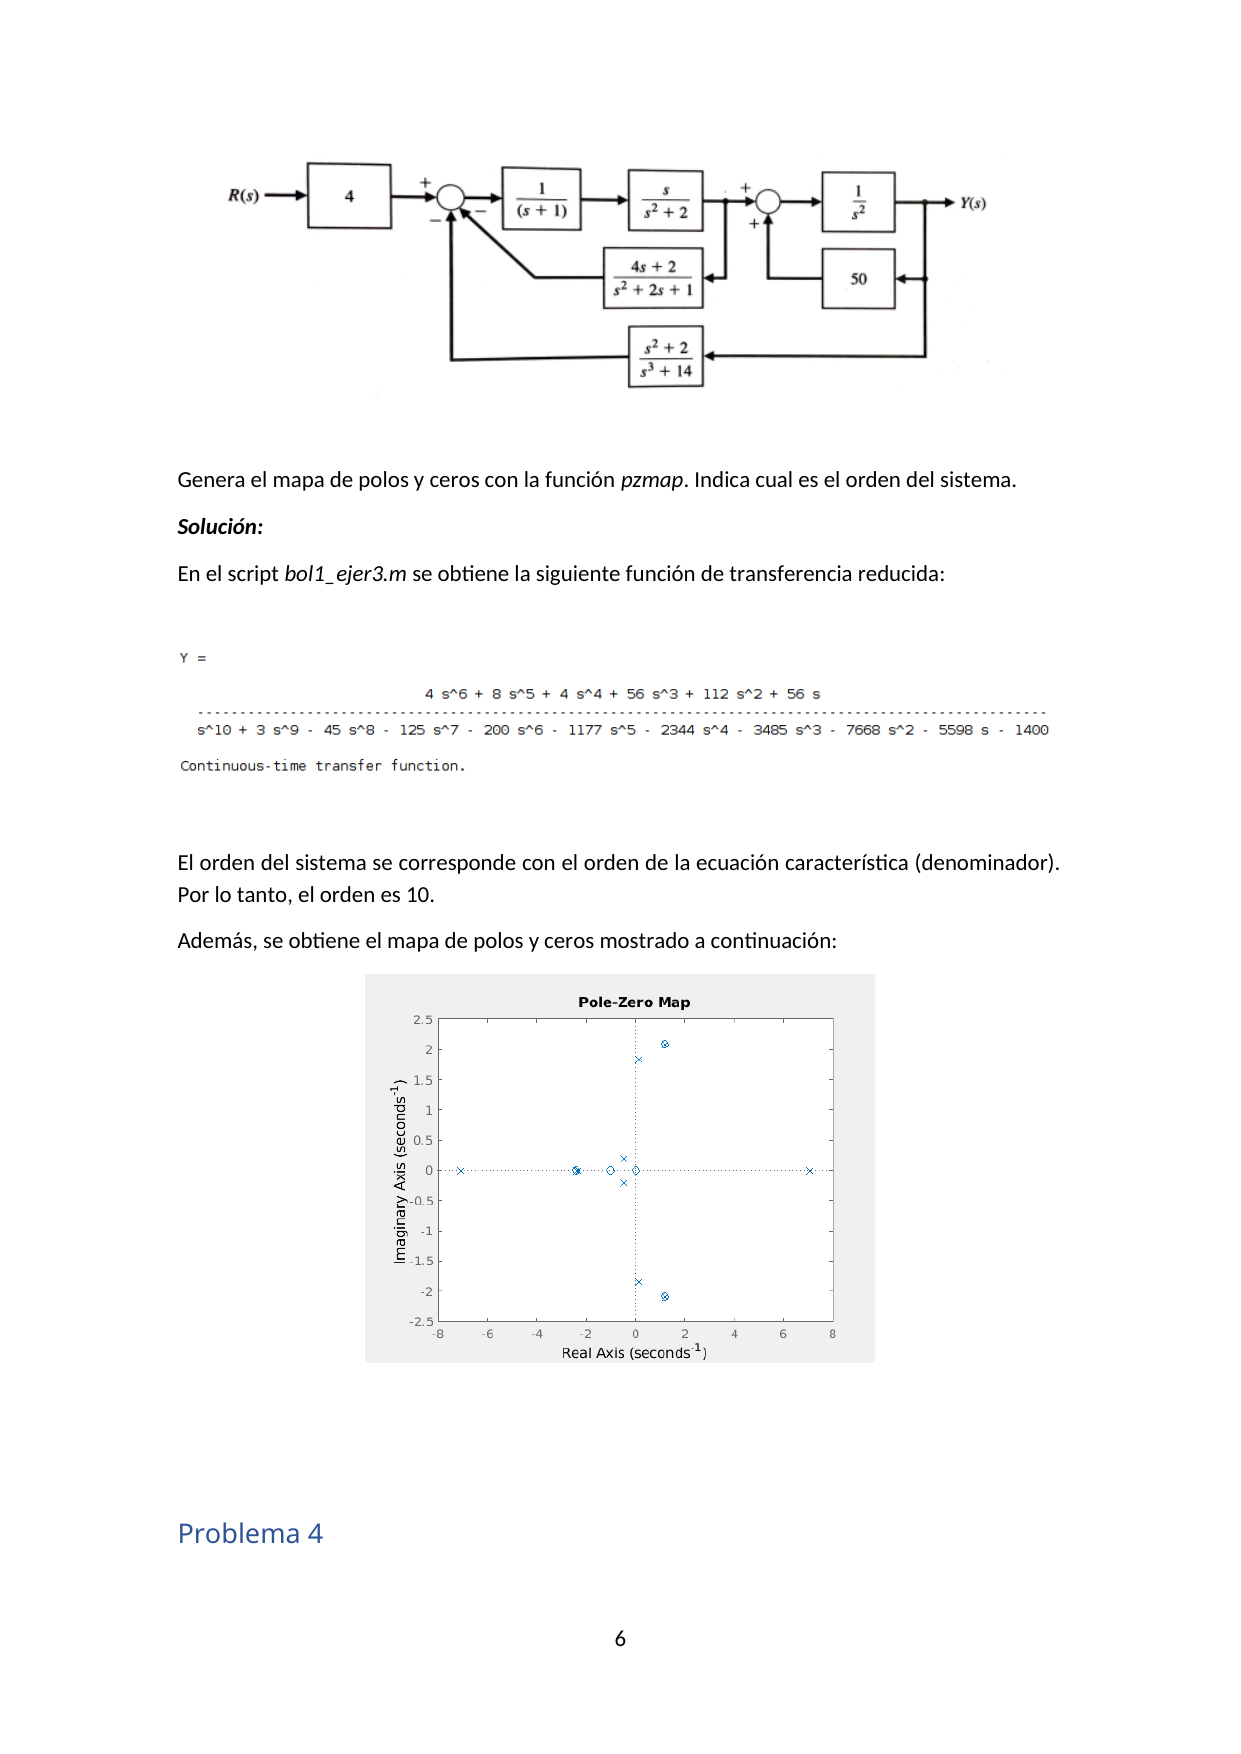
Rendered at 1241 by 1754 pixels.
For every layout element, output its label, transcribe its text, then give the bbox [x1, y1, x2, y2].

picture [177, 649, 1063, 778]
subtitle Problema 4 [177, 1514, 1063, 1551]
text En el script bol1_ejer3.m se obtiene la siguiente función de transferencia reducida: [177, 559, 1063, 587]
text Solución: [177, 512, 1063, 540]
text Genera el mapa de polos y ceros con la función pzmap. Indica cual es el orden del sistema. [177, 466, 1063, 494]
text Además, se obtiene el mapa de polos y ceros mostrado a continuación: [177, 927, 1063, 955]
picture [213, 146, 1027, 415]
text El orden del sistema se corresponde con el orden de la ecuación característica (denominador). Por lo tanto, el orden es 10. [177, 848, 1063, 908]
picture [365, 974, 876, 1363]
